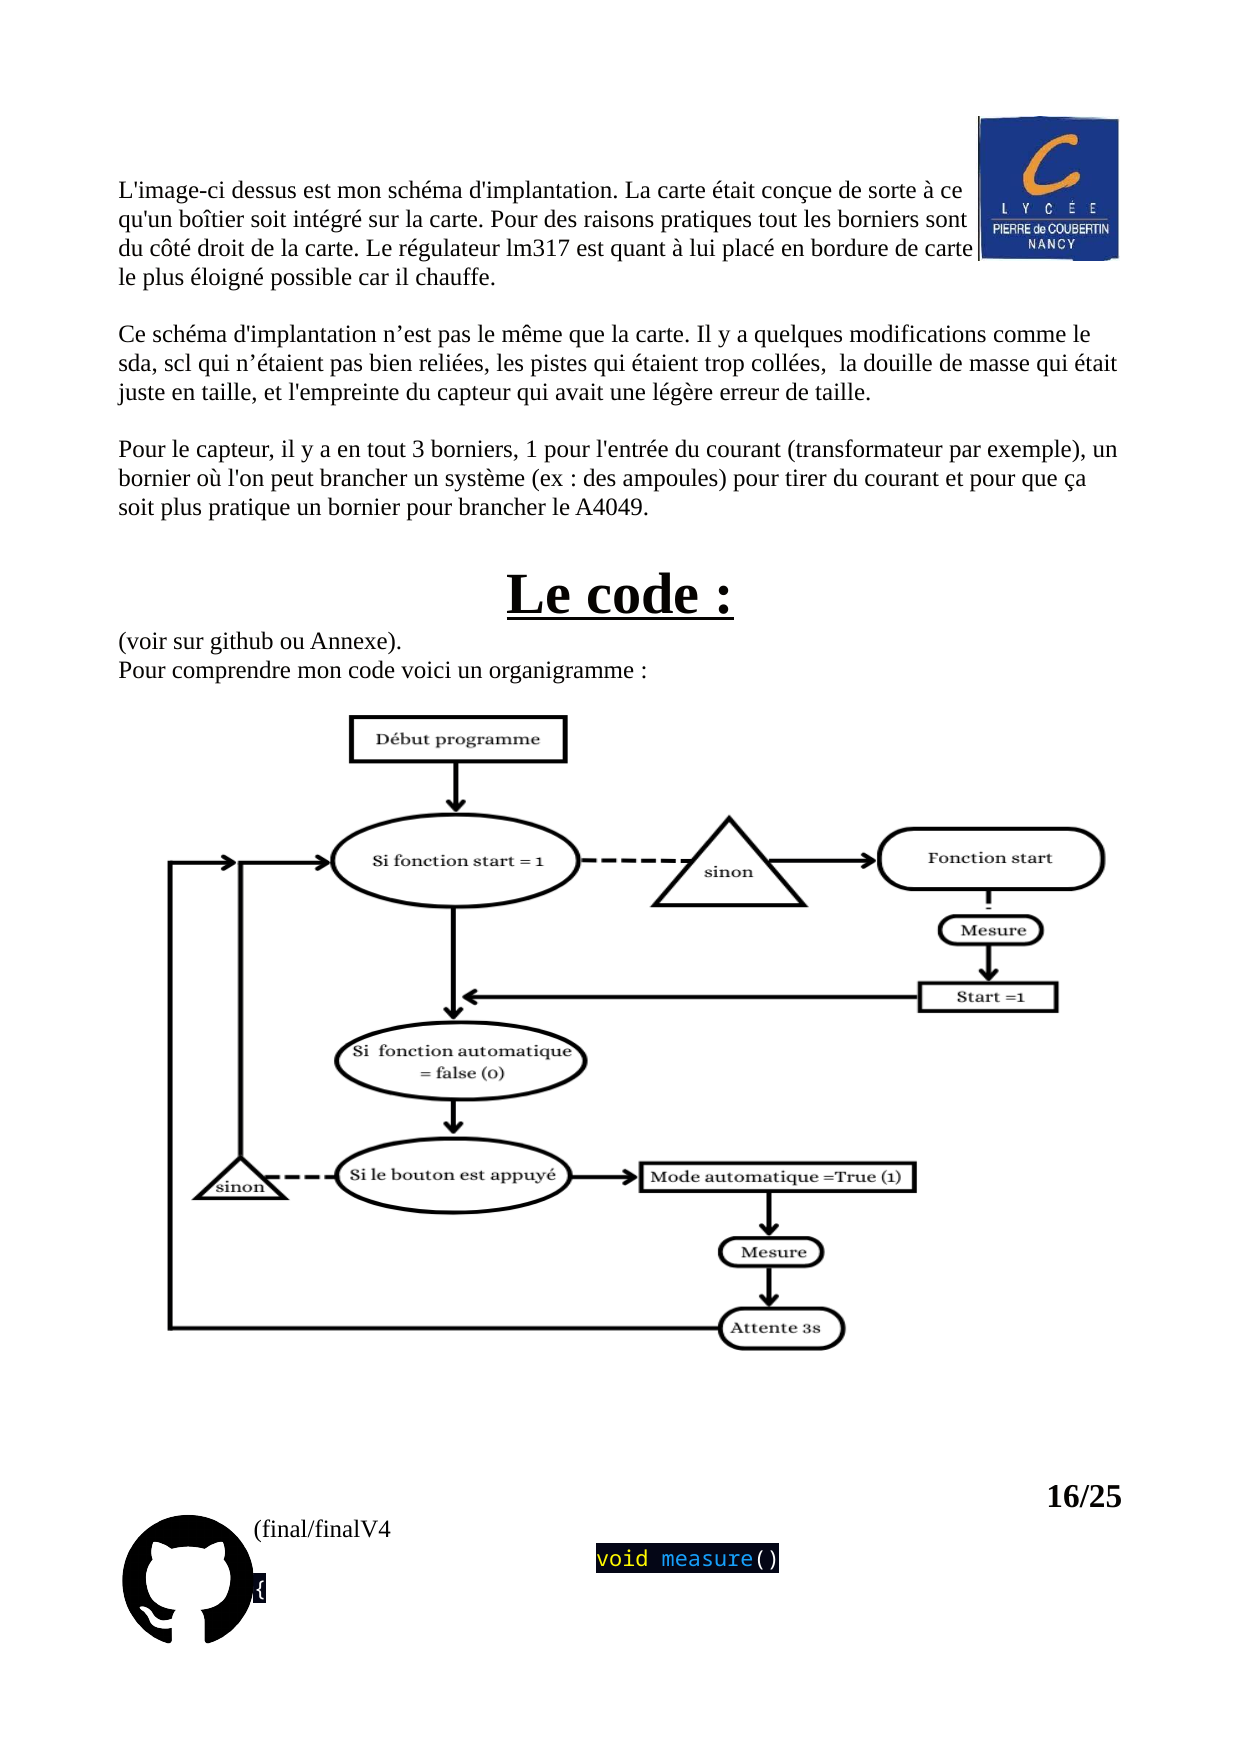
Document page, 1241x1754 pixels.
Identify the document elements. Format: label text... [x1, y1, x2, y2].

picture [975, 116, 1120, 261]
text void measure() [254, 1543, 1122, 1573]
picture [123, 699, 1117, 1371]
picture [122, 1513, 254, 1645]
text (voir sur github ou Annexe). [118, 626, 1122, 655]
text [118, 1573, 122, 1603]
text Pour comprendre mon code voici un organigramme : [118, 655, 1122, 683]
text Le code : [118, 559, 1122, 626]
text Ce schéma d'implantation n’est pas le même que la carte. Il y a quelques modifications comme le sda, scl qui n’étaient pas bien reliées, les pistes qui étaient trop collées, la douille de masse qui était juste en taille, et l'empreinte du capteur qui avait une légère erreur de taille. [118, 319, 1122, 406]
text L'image-ci dessus est mon schéma d'implantation. La carte était conçue de sorte à ce qu'un boîtier soit intégré sur la carte. Pour des raisons pratiques tout les borniers sont du côté droit de la carte. Le régulateur lm317 est quant à lui placé en bordure de carte le plus éloigné possible car il chauffe. [118, 176, 1122, 291]
text { [254, 1573, 1122, 1603]
text (final/finalV4 [254, 1514, 1122, 1543]
text Pour le capteur, il y a en tout 3 borniers, 1 pour l'entrée du courant (transformateur par exemple), un bornier où l'on peut brancher un système (ex : des ampoules) pour tirer du courant et pour que ça soit plus pratique un bornier pour brancher le A4049. [118, 434, 1122, 521]
text 16/25 [118, 1476, 1122, 1514]
